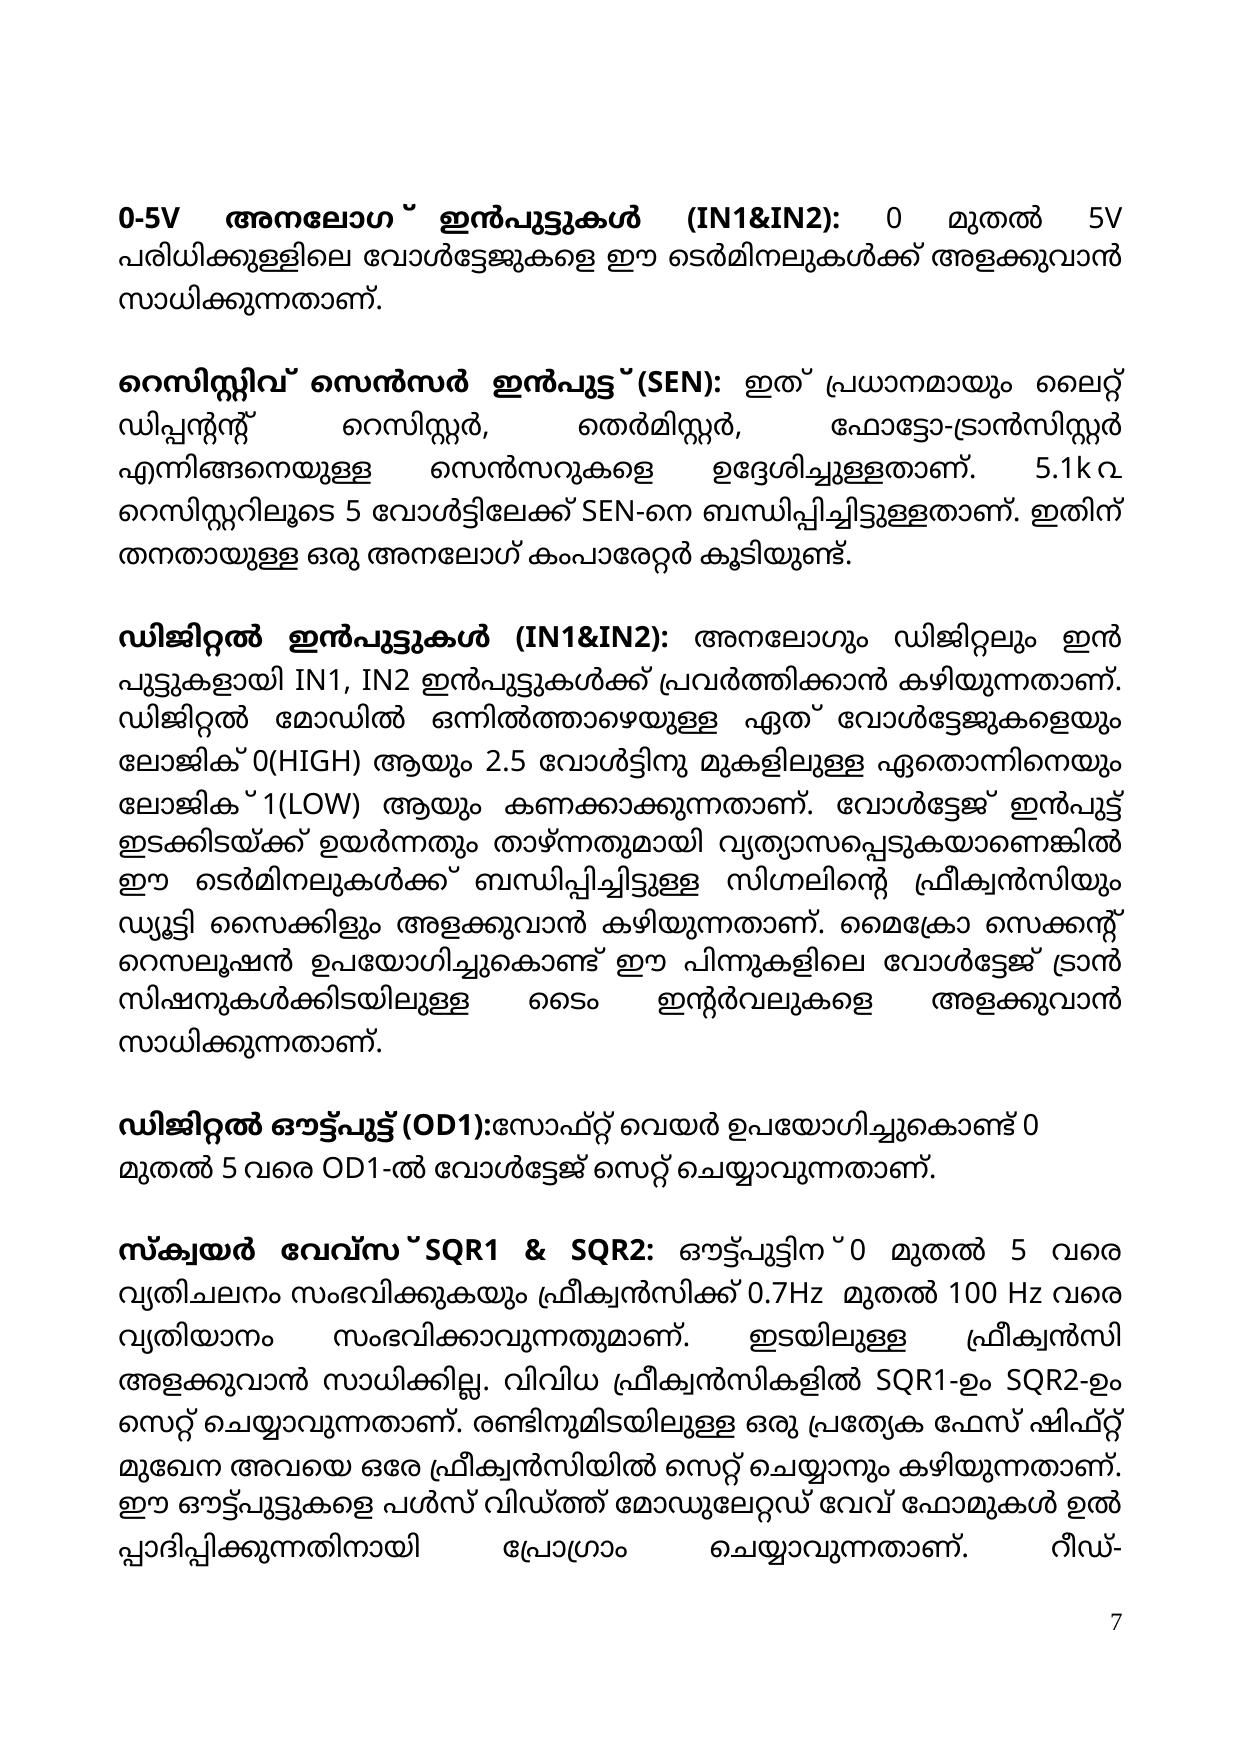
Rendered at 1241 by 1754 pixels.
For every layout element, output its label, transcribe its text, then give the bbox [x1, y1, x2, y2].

text സ്ക്വയര്‍ വേവ്സ് SQR1 & SQR2: ഔട്ട്പുട്ടിന് 0 മുതല്‍ 5 വരെ വ്യതിചലനം സംഭവിക്കുകയും ഫ്രീക്വന്‍സിക്ക് 0.7Hz മുതല്‍ 100 Hz വരെ വ്യതിയാനം സംഭവിക്കാവുന്നതുമാണ്. ഇടയിലുള്ള ഫ്രീക്വന്‍സി അളക്കുവാന്‍ സാധിക്കില്ല. വിവിധ ഫ്രീക്വന്‍സികളില്‍ SQR1-ഉം SQR2-ഉം സെറ്റ് ചെയ്യാവുന്നതാണ്. രണ്ടിനുമിടയിലുള്ള ഒരു പ്രത്യേക ഫേസ് ഷിഫ്റ്റ് മുഖേന അവയെ ഒരേ ഫ്രീക്വന്‍സിയില്‍ സെറ്റ് ചെയ്യാനും കഴിയുന്നതാണ്. ഈ ഔട്ട്പുട്ടുകളെ പള്‍സ് വിഡ്ത്ത് മോഡുലേറ്റഡ് വേവ് ഫോമുകള്‍ ഉല്‍പ്പാദിപ്പിക്കുന്നതിനായി പ്രോഗ്രാം ചെയ്യാവുന്നതാണ്. റീഡ്- [118, 1230, 1122, 1569]
text 0-5V അനലോഗ് ഇന്‍പുട്ടുകള്‍ (IN1&IN2): 0 മുതല്‍ 5V പരിധിക്കുള്ളിലെ വോള്‍ട്ടേജുകളെ ഈ ടെര്‍മിനലുകള്‍ക്ക് അളക്കുവാന്‍ സാധിക്കുന്നതാണ്. [118, 197, 1122, 322]
text റെസിസ്റ്റിവ് സെന്‍സര്‍ ഇന്‍പുട്ട് (SEN): ഇത് പ്രധാനമായും ലൈറ്റ് ഡിപ്പന്റന്റ് റെസിസ്റ്റര്‍, തെര്‍മിസ്റ്റര്‍, ഫോട്ടോ-ട്രാന്‍സിസ്റ്റര്‍ എന്നിങ്ങനെയുള്ള സെന്‍സറുകളെ ഉദ്ദേശിച്ചുള്ളതാണ്. 5.1k൨ റെസിസ്റ്ററിലൂടെ 5 വോള്‍ട്ടിലേക്ക് SEN-നെ ബന്ധിപ്പിച്ചിട്ടുള്ളതാണ്. ഇതിന് തനതായുള്ള ഒരു അനലോഗ് കംപാരേറ്റര്‍ കൂടിയുണ്ട്. [118, 361, 1122, 576]
text ഡിജിറ്റല്‍ ഔട്ട്പുട്ട് (OD1):സോഫ്റ്റ് വെയര്‍ ഉപയോഗിച്ചുകൊണ്ട് 0 മുതല്‍ 5വരെ OD1-ല്‍ വോള്‍ട്ടേജ് സെറ്റ് ചെയ്യാവുന്നതാണ്. [118, 1104, 1122, 1190]
text ഡിജിറ്റല്‍ ഇന്‍പുട്ടുകള്‍ (IN1&IN2): അനലോഗും ഡിജിറ്റലും ഇന്‍പുട്ടുകളായി IN1, IN2 ഇന്‍പുട്ടുകള്‍ക്ക് പ്രവര്‍ത്തിക്കാന്‍ കഴിയുന്നതാണ്. ഡിജിറ്റല്‍ മോഡില്‍ ഒന്നില്‍ത്താഴെയുള്ള ഏത് വോള്‍ട്ടേജുകളെയും ലോജിക് 0(HIGH) ആയും 2.5 വോള്‍ട്ടിനു മുകളിലുള്ള ഏതൊന്നിനെയും ലോജിക് 1(LOW) ആയും കണക്കാക്കുന്നതാണ്. വോള്‍ട്ടേജ് ഇന്‍പുട്ട് ഇടക്കിടയ്ക്ക് ഉയര്‍ന്നതും താഴ്ന്നതുമായി വ്യത്യാസപ്പെടുകയാണെങ്കില്‍ ഈ ടെര്‍മിനലുകള്‍ക്ക് ബന്ധിപ്പിച്ചിട്ടുള്ള സിഗ്നലിന്റെ ഫ്രീക്വന്‍സിയും ഡ്യൂട്ടി സൈക്കിളും അളക്കുവാന്‍ കഴിയുന്നതാണ്. മൈക്രോ സെക്കന്റ് റെസലൂഷന്‍ ഉപയോഗിച്ചുകൊണ്ട് ഈ പിന്നുകളിലെ വോള്‍ട്ടേജ് ട്രാന്‍സിഷനുകള്‍ക്കിടയിലുള്ള ടൈം ഇന്റര്‍വലുകളെ അളക്കുവാന്‍ സാധിക്കുന്നതാണ്. [118, 616, 1122, 1064]
